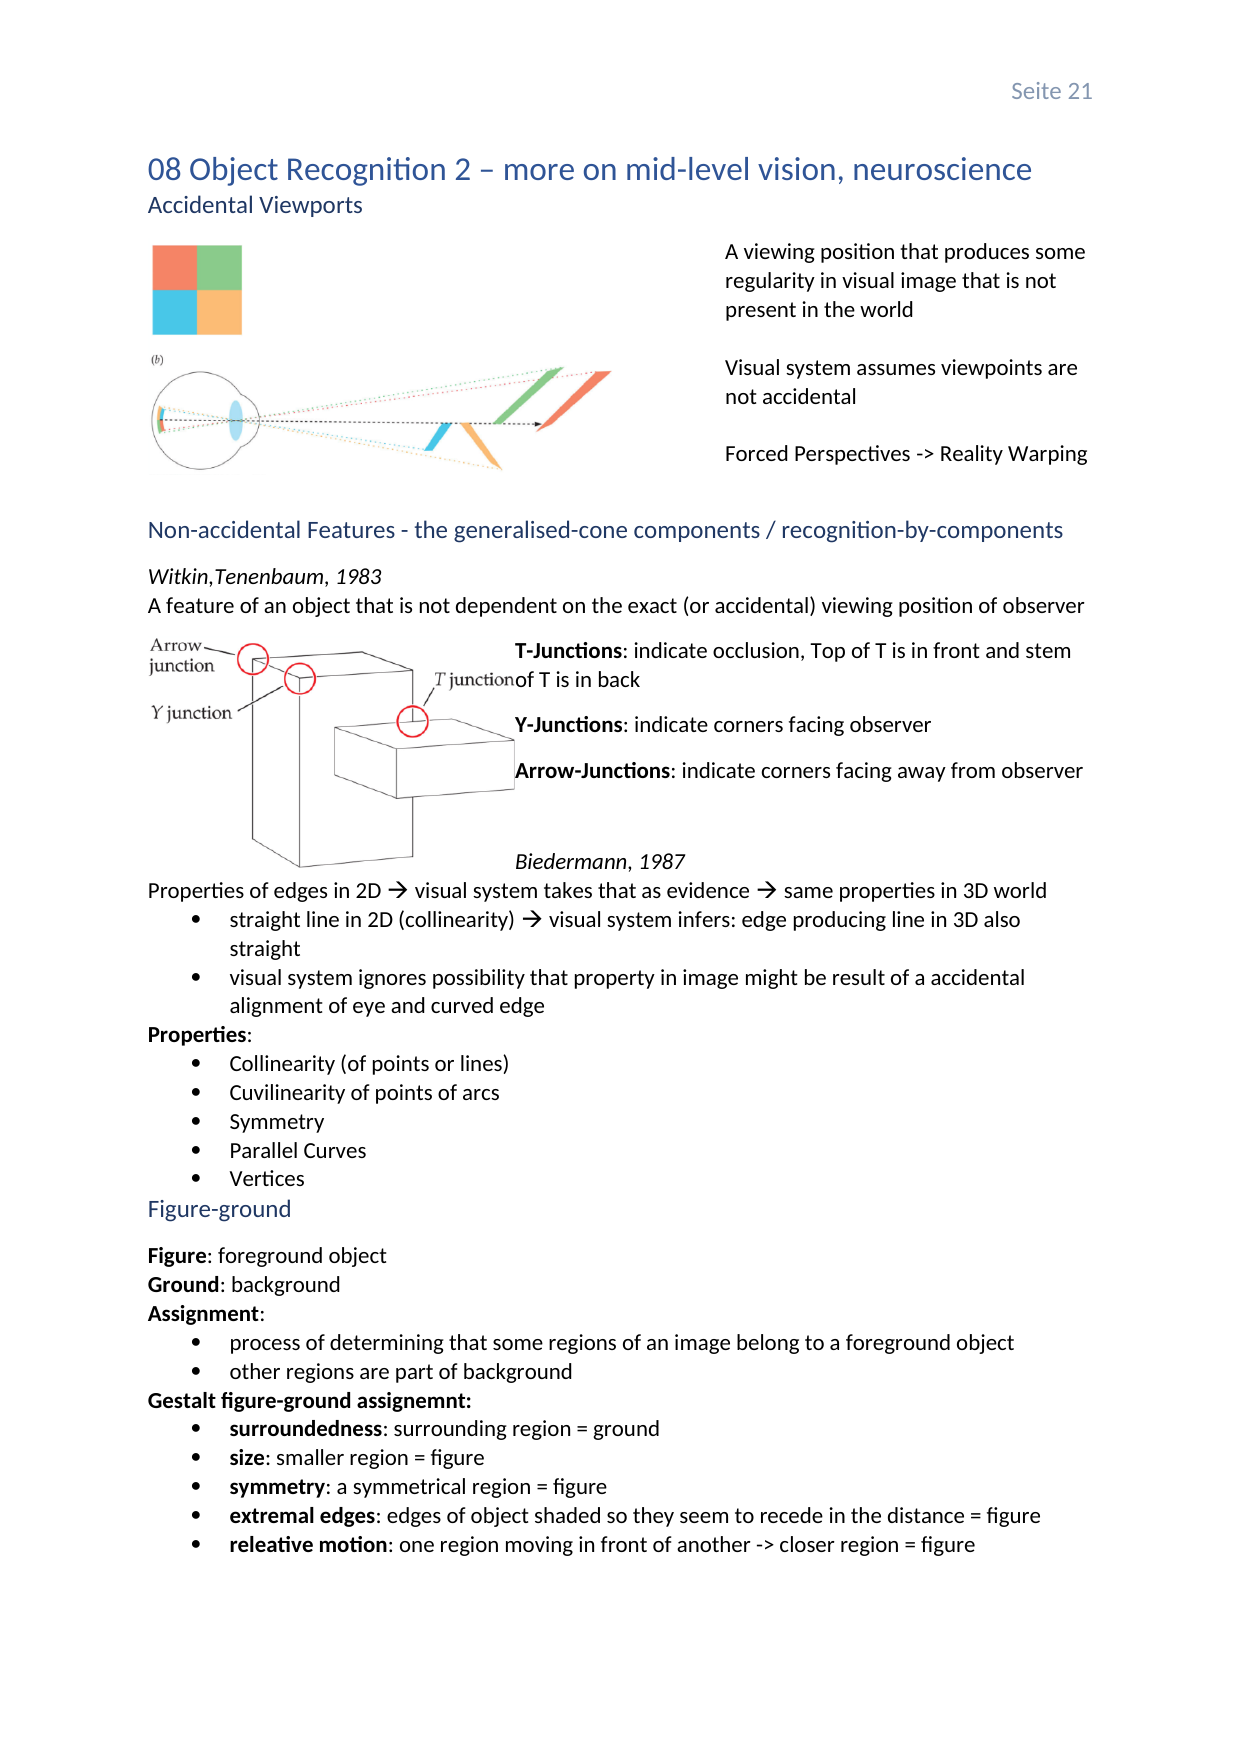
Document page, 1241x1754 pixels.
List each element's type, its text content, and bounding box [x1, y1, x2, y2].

text Biedermann, 1987 [148, 847, 1093, 875]
list other regions are part of background [192, 1357, 1093, 1385]
list releative motion: one region moving in front of another -> closer region = figure [192, 1530, 1093, 1558]
text Arrow-Junctions: indicate corners facing away from observer [515, 756, 1093, 784]
list surroundedness: surrounding region = ground [192, 1414, 1093, 1443]
subtitle 08 Object Recognition 2 – more on mid-level vision, neuroscience [148, 148, 1093, 188]
list symmetry: a symmetrical region = figure [192, 1472, 1093, 1500]
list visual system ignores possibility that property in image might be result of a accidental alignment of eye and curved edge [192, 963, 1093, 1019]
list extremal edges: edges of object shaded so they seem to recede in the distance = figure [192, 1501, 1093, 1529]
list Symmetry [192, 1107, 1093, 1135]
list Parallel Curves [192, 1136, 1093, 1164]
list straight line in 2D (collinearity)  visual system infers: edge producing line in 3D also straight [192, 905, 1093, 962]
list Visual system assumes viewpoints are not accidental [614, 353, 1093, 410]
list Collinearity (of points or lines) [192, 1049, 1093, 1077]
text Y-Junctions: indicate corners facing observer [515, 711, 1093, 739]
text Witkin,Tenenbaum, 1983 A feature of an object that is not dependent on the exact (or accidental) viewing position of observer [148, 562, 1093, 619]
list A viewing position that produces some regularity in visual image that is not present in the world [259, 237, 1093, 323]
list process of determining that some regions of an image belong to a foreground object [192, 1328, 1093, 1356]
text Figure: foreground object [148, 1241, 1093, 1269]
text T-Junctions: indicate occlusion, Top of T is in front and stem of T is in back [515, 636, 1093, 693]
list Cuvilinearity of points of arcs [192, 1078, 1093, 1106]
subtitle Accidental Viewports [148, 189, 1093, 220]
text Gestalt figure-ground assignemnt: [148, 1386, 1093, 1414]
list size: smaller region = figure [192, 1443, 1093, 1471]
text Properties: [148, 1020, 1093, 1048]
text Assignment: [148, 1299, 1093, 1327]
subtitle Non-accidental Features - the generalised-cone components / recognition-by-components [148, 514, 1093, 544]
subtitle Figure-ground [148, 1193, 1093, 1224]
list Forced Perspectives -> Reality Warping [614, 439, 1093, 467]
text Ground: background [148, 1270, 1093, 1298]
list Vertices [192, 1164, 1093, 1193]
text Properties of edges in 2D  visual system takes that as evidence  same properties in 3D world [148, 876, 1093, 904]
